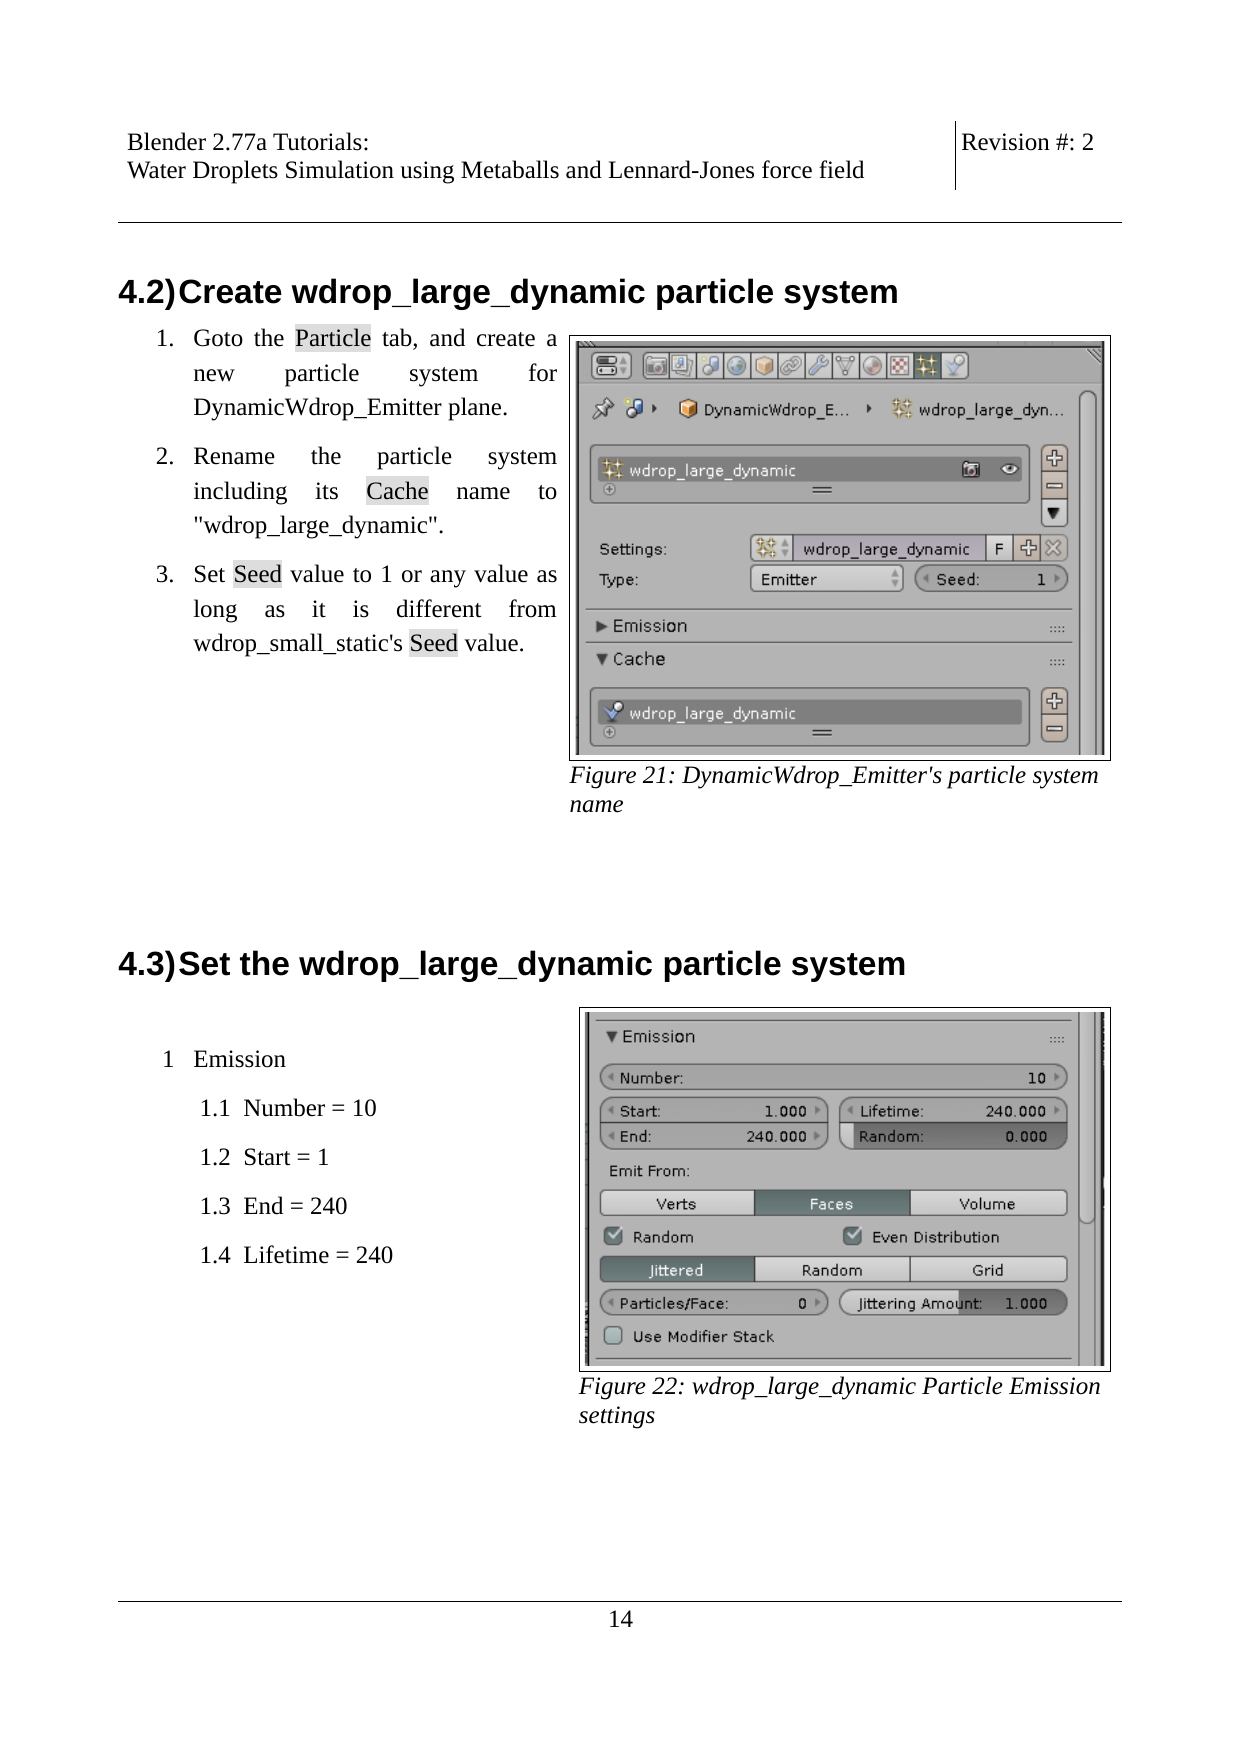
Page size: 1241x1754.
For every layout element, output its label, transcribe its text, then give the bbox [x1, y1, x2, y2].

picture [584, 1012, 1105, 1366]
list Figure 21: DynamicWdrop_Emitter's particle system name [569, 761, 1111, 818]
list Goto the Particle tab, and create a new particle system for DynamicWdrop_Emitter plane. [156, 323, 1122, 421]
list Rename the particle system including its Cache name to "wdrop_large_dynamic". [156, 441, 569, 539]
list [1111, 1093, 1122, 1122]
list Emission [156, 1044, 579, 1073]
list [1111, 1191, 1122, 1220]
subtitle Create wdrop_large_dynamic particle system [118, 272, 1122, 311]
picture [575, 341, 1105, 755]
list Number = 10 [193, 1093, 579, 1122]
text [580, 1008, 1110, 1371]
text Figure 22: wdrop_large_dynamic Particle Emission settings [579, 1372, 1111, 1429]
list [1111, 1142, 1122, 1171]
list [1111, 1240, 1122, 1269]
list Set Seed value to 1 or any value as long as it is different from wdrop_small_static's Seed value. [156, 559, 569, 657]
list End = 240 [193, 1191, 579, 1220]
list Lifetime = 240 [193, 1240, 579, 1269]
list [570, 336, 1110, 760]
list [1111, 1044, 1122, 1073]
list Start = 1 [193, 1142, 579, 1171]
subtitle Set the wdrop_large_dynamic particle system [118, 944, 1122, 982]
